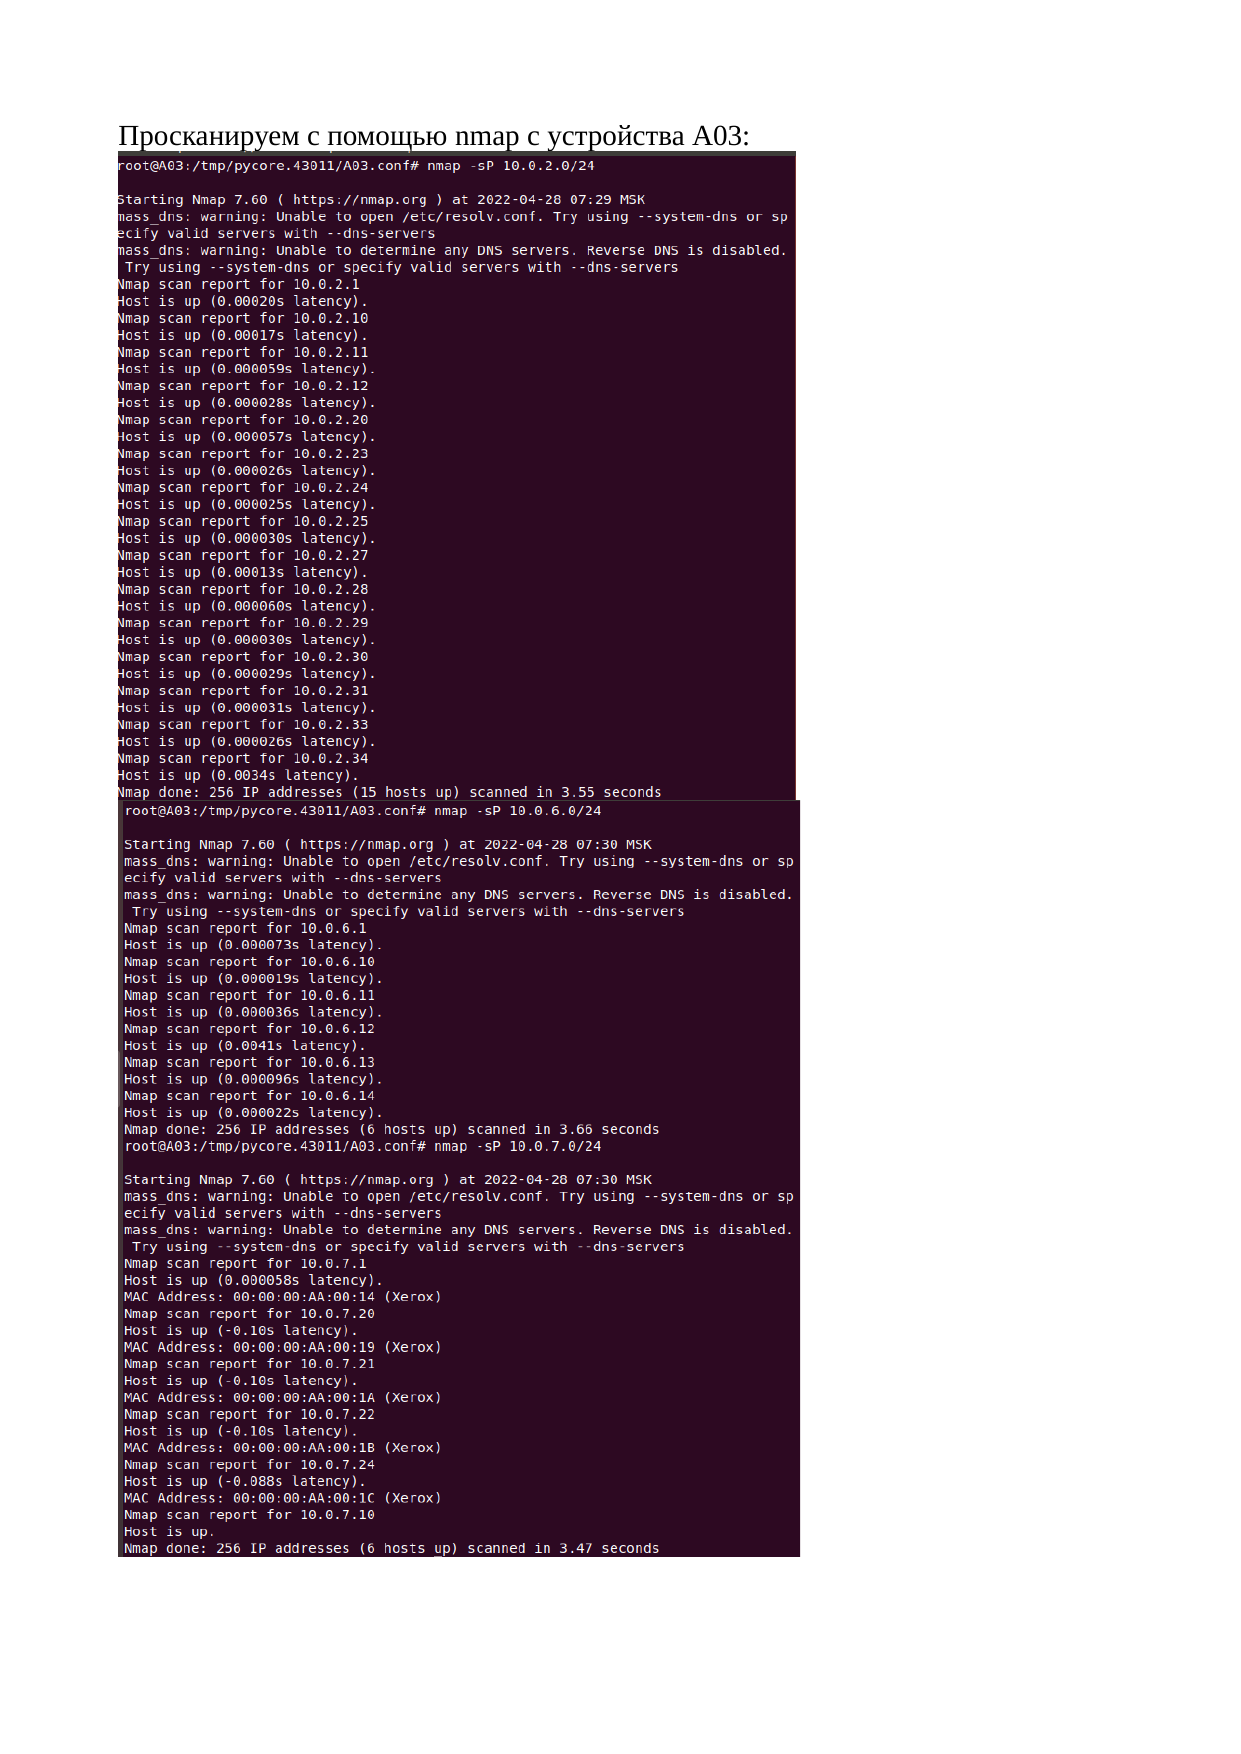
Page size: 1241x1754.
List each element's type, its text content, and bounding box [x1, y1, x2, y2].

text Просканируем с помощью nmap с устройства А03: [118, 118, 1122, 152]
